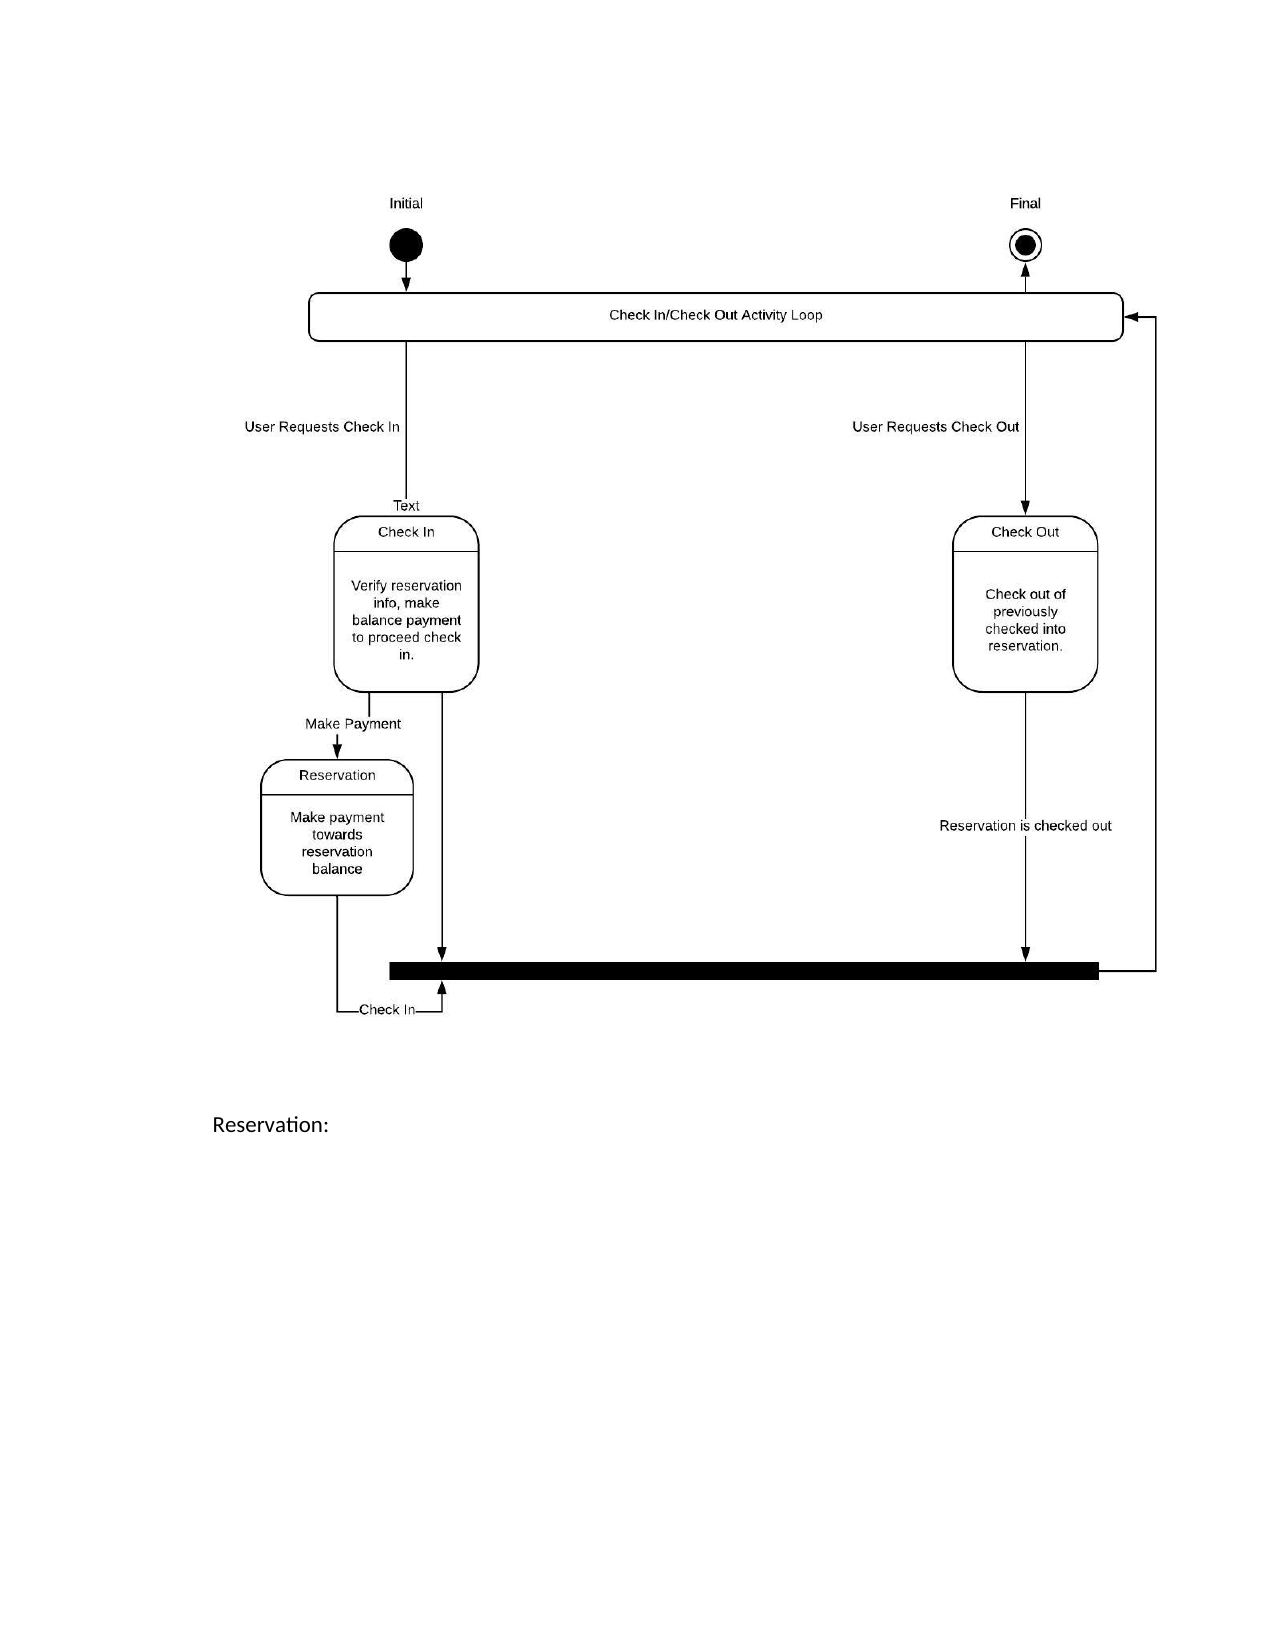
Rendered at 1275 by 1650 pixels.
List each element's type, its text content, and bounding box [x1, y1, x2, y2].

subtitle Reservation: [212, 1110, 1125, 1138]
